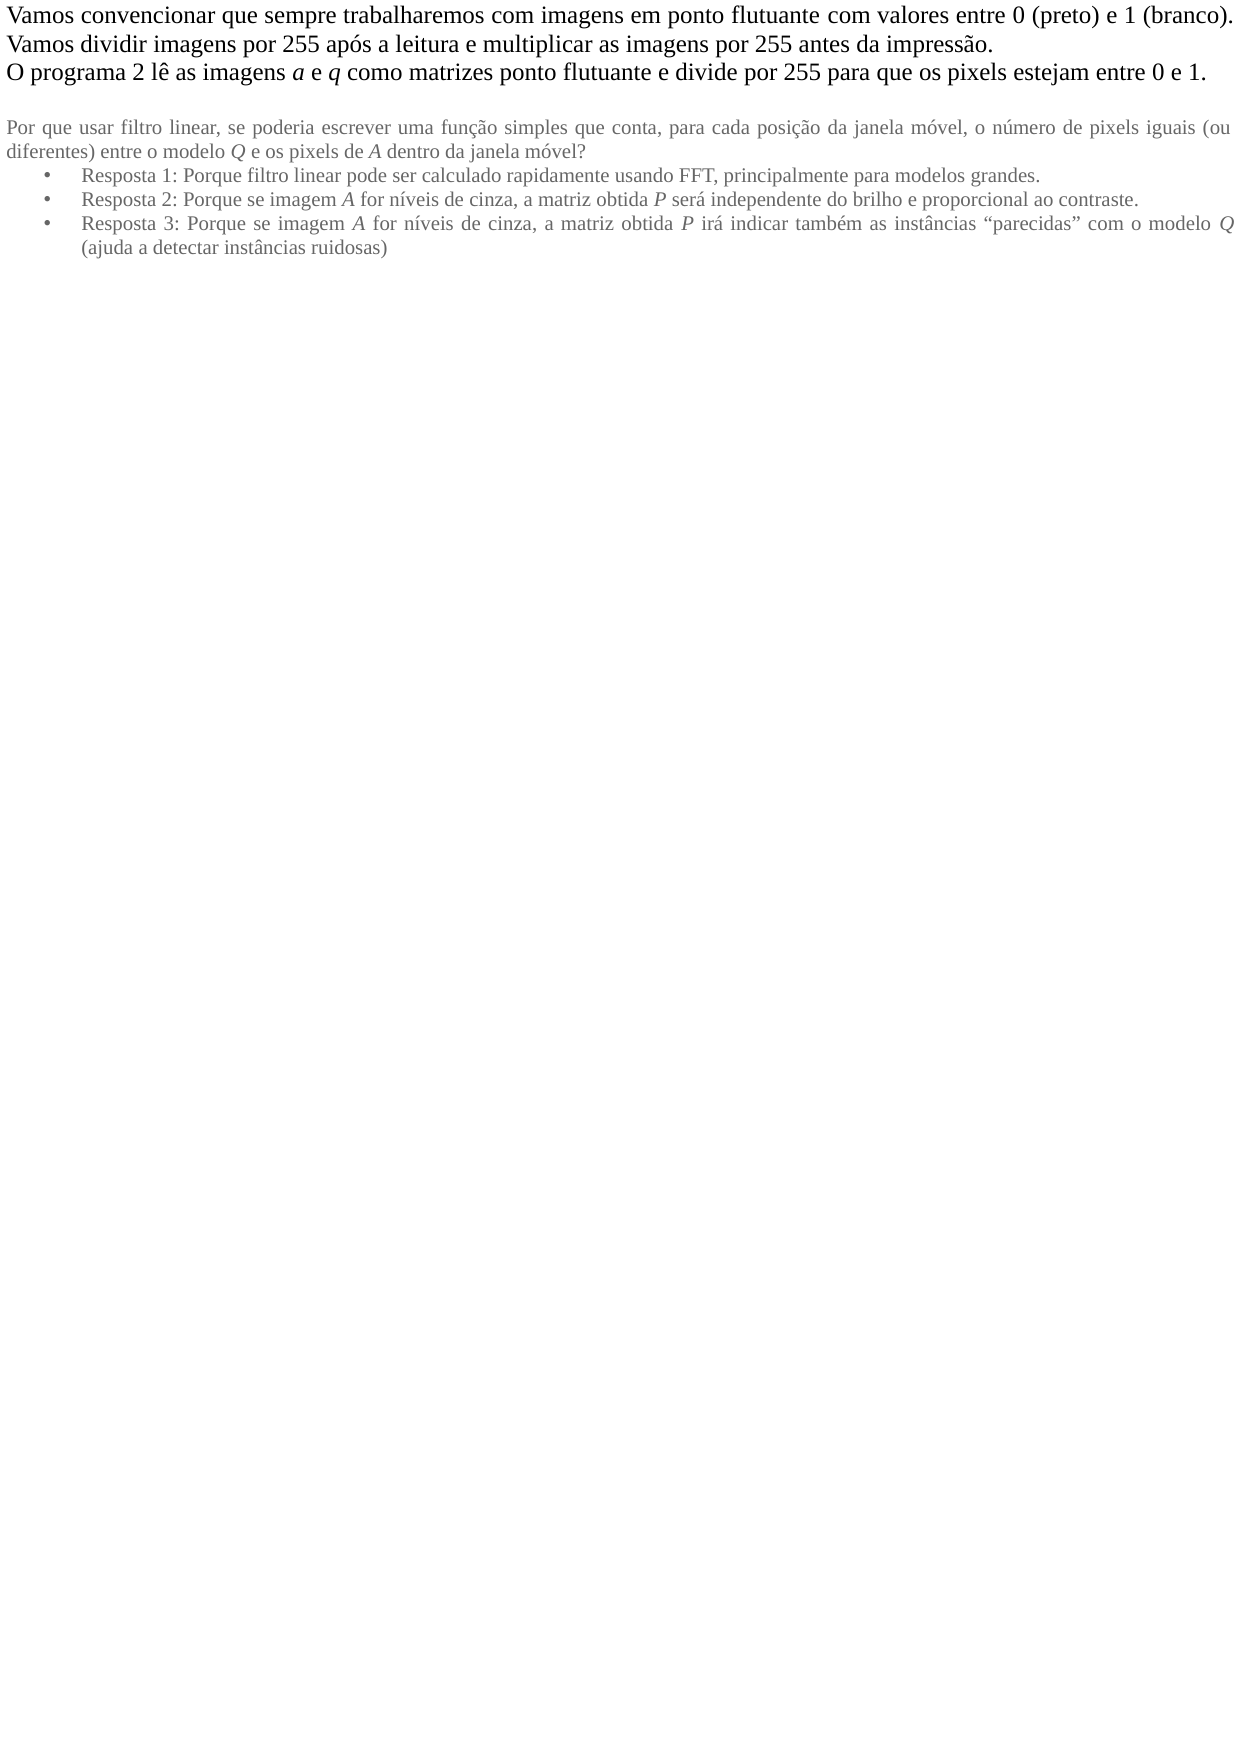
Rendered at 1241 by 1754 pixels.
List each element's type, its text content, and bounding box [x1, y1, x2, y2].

list Resposta 2: Porque se imagem A for níveis de cinza, a matriz obtida P será independente do brilho e proporcional ao contraste. [43, 187, 1234, 211]
text Vamos convencionar que sempre trabalharemos com imagens em ponto flutuante com valores entre 0 (preto) e 1 (branco). Vamos dividir imagens por 255 após a leitura e multiplicar as imagens por 255 antes da impressão. [6, 0, 1234, 57]
text O programa 2 lê as imagens a e q como matrizes ponto flutuante e divide por 255 para que os pixels estejam entre 0 e 1. [6, 57, 1234, 86]
text Por que usar filtro linear, se poderia escrever uma função simples que conta, para cada posição da janela móvel, o número de pixels iguais (ou diferentes) entre o modelo Q e os pixels de A dentro da janela móvel? [6, 115, 1234, 163]
list Resposta 3: Porque se imagem A for níveis de cinza, a matriz obtida P irá indicar também as instâncias “parecidas” com o modelo Q (ajuda a detectar instâncias ruidosas) [43, 211, 1234, 259]
list Resposta 1: Porque filtro linear pode ser calculado rapidamente usando FFT, principalmente para modelos grandes. [43, 163, 1234, 187]
